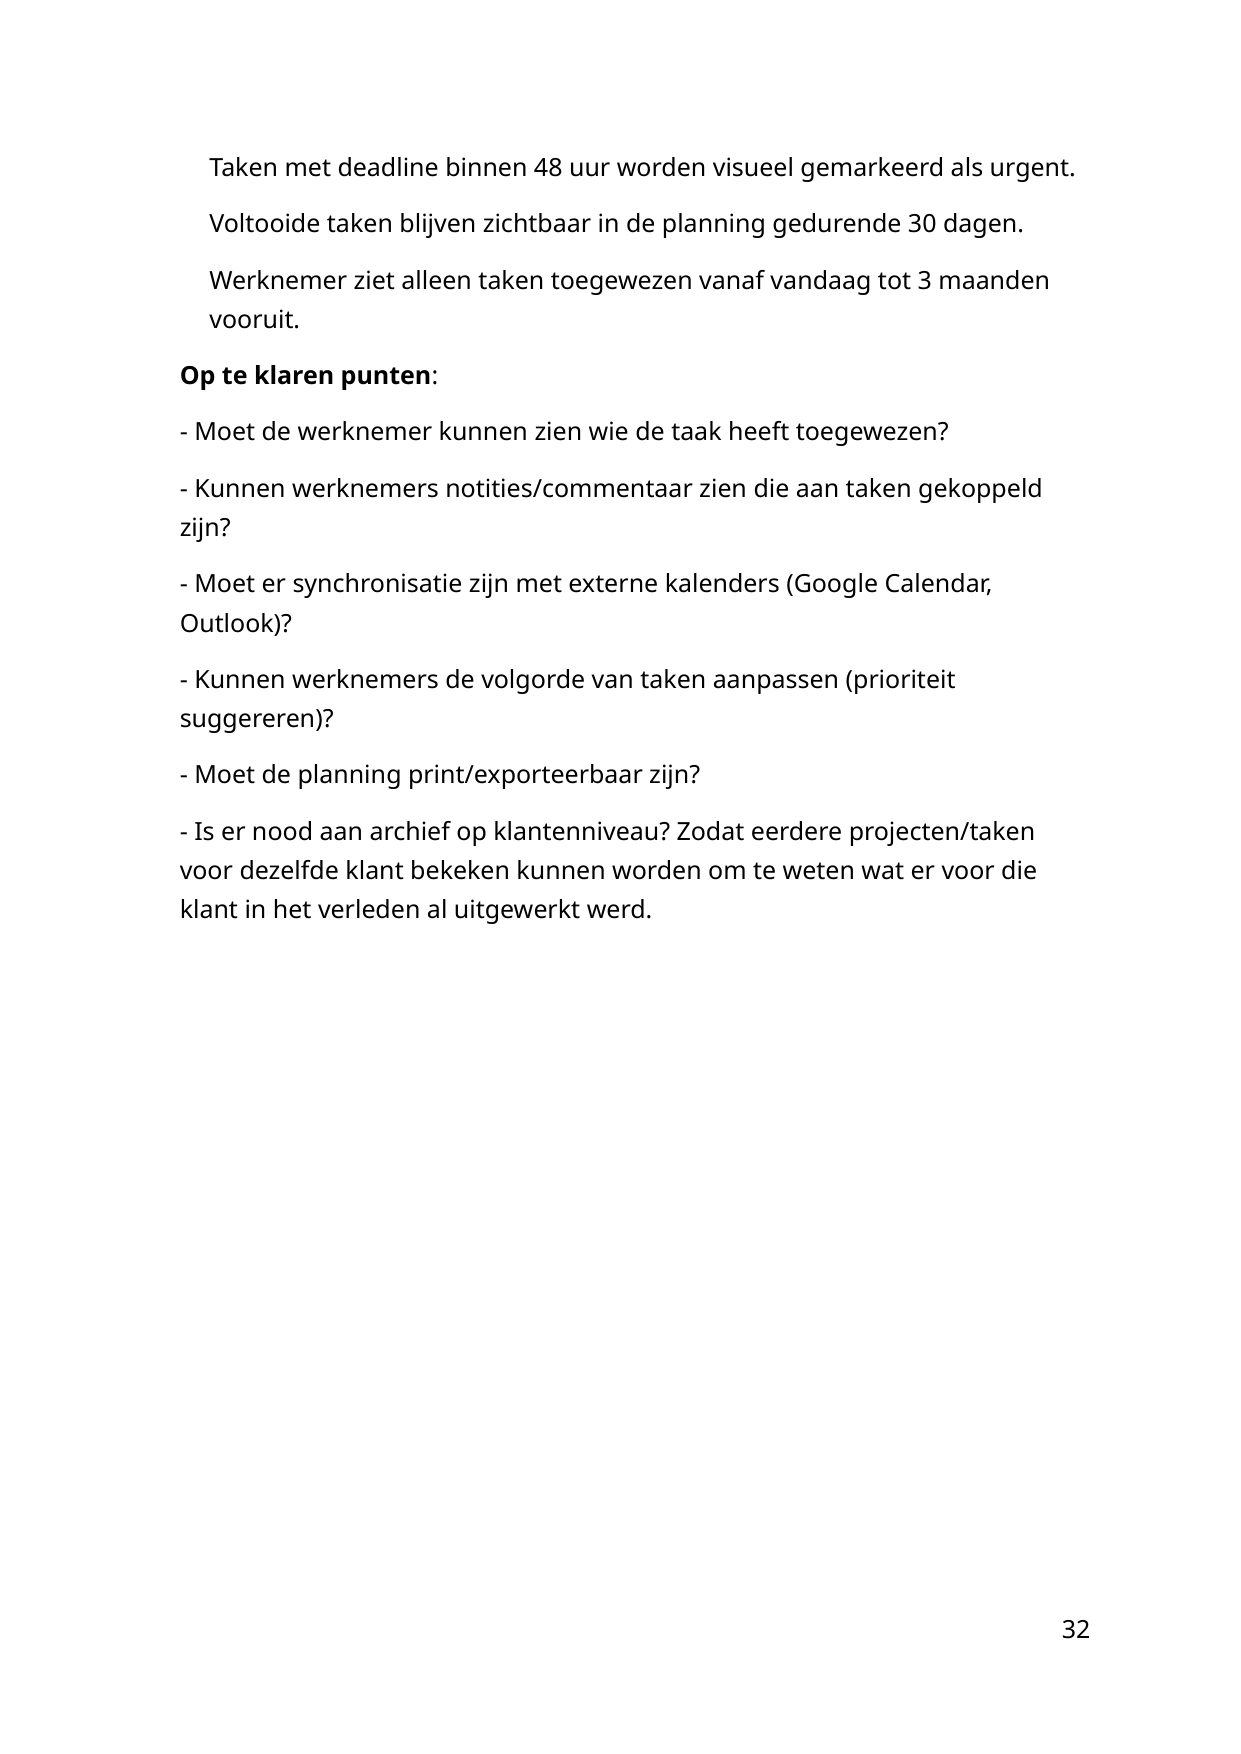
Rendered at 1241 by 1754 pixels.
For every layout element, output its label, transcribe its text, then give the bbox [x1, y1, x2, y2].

text - Is er nood aan archief op klantenniveau? Zodat eerdere projecten/taken voor dezelfde klant bekeken kunnen worden om te weten wat er voor die klant in het verleden al uitgewerkt werd. [179, 813, 1090, 926]
text - Moet er synchronisatie zijn met externe kalenders (Google Calendar, Outlook)? [179, 566, 1090, 639]
text - Moet de planning print/exporteerbaar zijn? [179, 757, 1090, 791]
text - Kunnen werknemers notities/commentaar zien die aan taken gekoppeld zijn? [179, 470, 1090, 544]
text Werknemer ziet alleen taken toegewezen vanaf vandaag tot 3 maanden vooruit. [209, 262, 1090, 336]
text - Kunnen werknemers de volgorde van taken aanpassen (prioriteit suggereren)? [179, 661, 1090, 735]
text Taken met deadline binnen 48 uur worden visueel gemarkeerd als urgent. [209, 150, 1090, 184]
text Op te klaren punten: [179, 358, 1090, 392]
text Voltooide taken blijven zichtbaar in de planning gedurende 30 dagen. [209, 206, 1090, 240]
text - Moet de werknemer kunnen zien wie de taak heeft toegewezen? [179, 414, 1090, 448]
